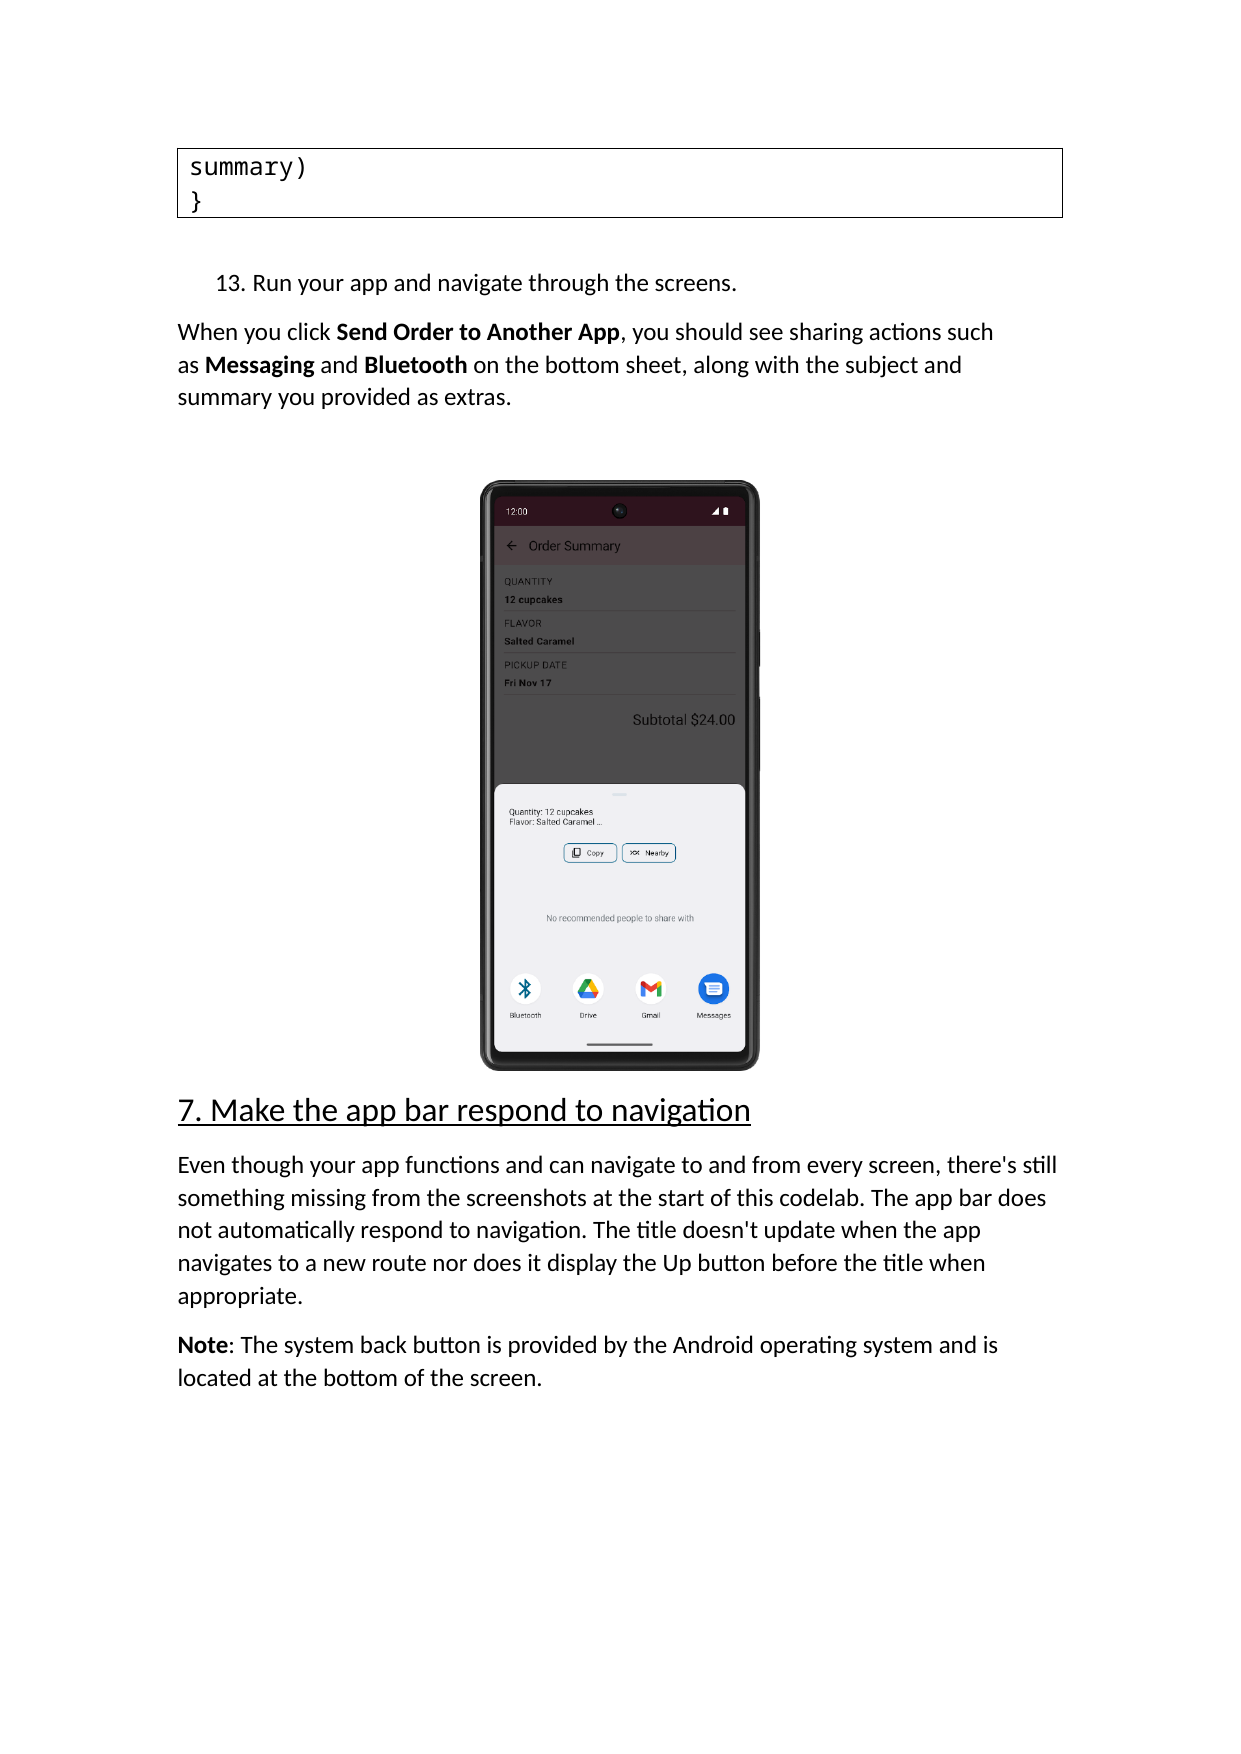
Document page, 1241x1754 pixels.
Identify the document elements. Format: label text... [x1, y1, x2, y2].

text 7. Make the app bar respond to navigation [177, 1089, 1063, 1130]
text When you click Send Order to Another App, you should see sharing actions such as Messaging and Bluetooth on the bottom sheet, along with the subject and summary you provided as extras. [177, 316, 1063, 412]
list Run your app and navigate through the screens. [215, 267, 1063, 298]
text Note: The system back button is provided by the Android operating system and is located at the bottom of the screen. [177, 1329, 1063, 1392]
text Even though your app functions and can navigate to and from every screen, there's still something missing from the screenshots at the start of this codelab. The app bar does not automatically respond to navigation. The title doesn't update when the app navigates to a new route nor does it display the Up button before the title when appropriate. [177, 1149, 1063, 1310]
table_header summary) } [178, 149, 1062, 217]
